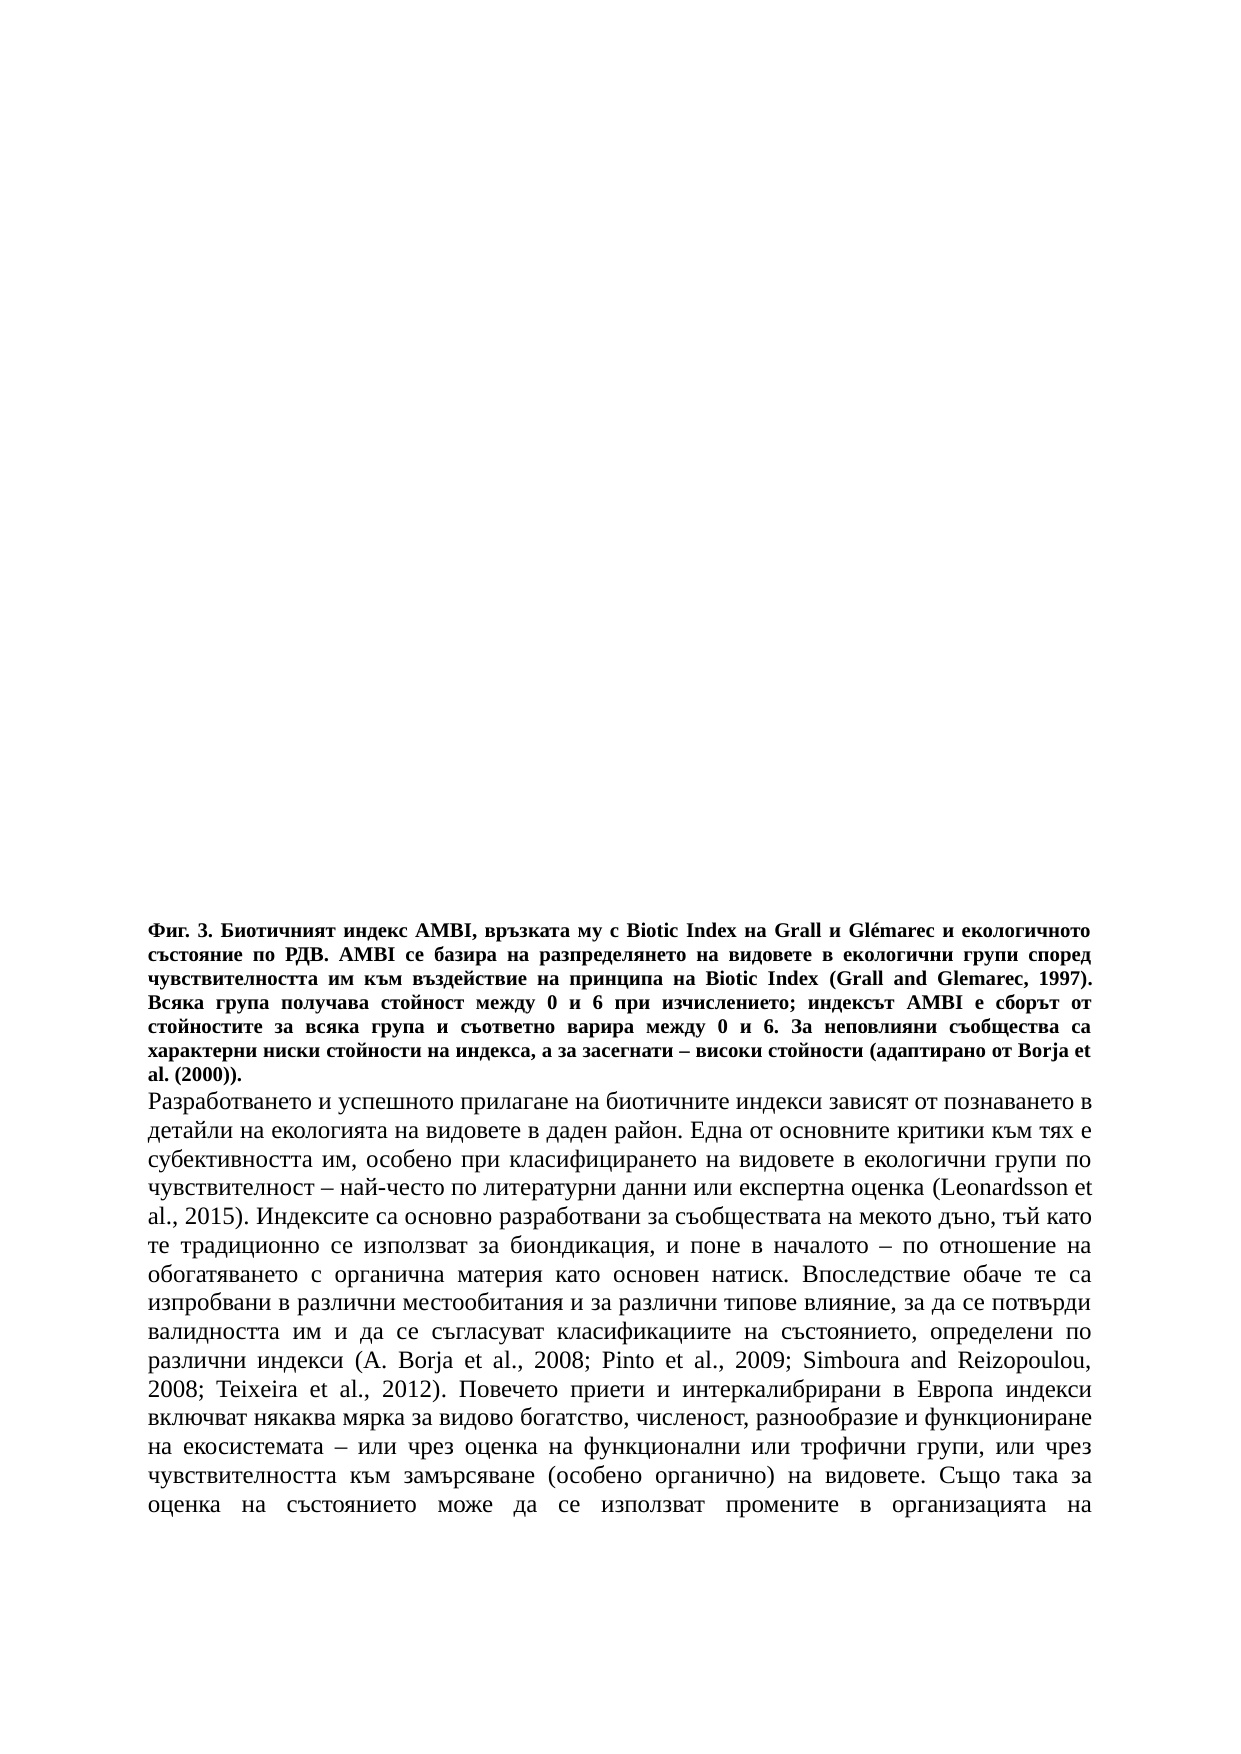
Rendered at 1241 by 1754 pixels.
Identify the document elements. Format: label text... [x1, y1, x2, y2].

text Фиг. 3. Биотичният индекс AMBI, връзката му с Biotic Index на Grall и Glémarec и екологичното състояние по РДВ. AMBI се базира на разпределянето на видовете в екологични групи според чувствителността им към въздействие на принципа на Biotic Index (Grall and Glemarec, 1997). Всяка група получава стойност между 0 и 6 при изчислението; индексът AMBI е сборът от стойностите за всяка група и съответно варира между 0 и 6. За неповлияни съобщества са характерни ниски стойности на индекса, а за засегнати – високи стойности (адаптирано от Borja et al. (2000)). [148, 219, 1093, 1086]
text Разработването и успешното прилагане на биотичните индекси зависят от познаването в детайли на екологията на видовете в даден район. Една от основните критики към тях е субективността им, особено при класифицирането на видовете в екологични групи по чувствителност – най-често по литературни данни или експертна оценка (Leonardsson et al., 2015). Индексите са основно разработвани за съобществата на мекото дъно, тъй като те традиционно се използват за биондикация, и поне в началото – по отношение на обогатяването с органична материя като основен натиск. Впоследствие обаче те са изпробвани в различни местообитания и за различни типове влияние, за да се потвърди валидността им и да се съгласуват класификациите на състоянието, определени по различни индекси (A. Borja et al., 2008; Pinto et al., 2009; Simboura and Reizopoulou, 2008; Teixeira et al., 2012). Повечето приети и интеркалибрирани в Европа индекси включват някаква мярка за видово богатство, численост, разнообразие и функциониране на екосистемата – или чрез оценка на функционални или трофични групи, или чрез чувствителността към замърсяване (особено органично) на видовете. Също така за оценка на състоянието може да се използват промените в организацията на [148, 1086, 1093, 1517]
